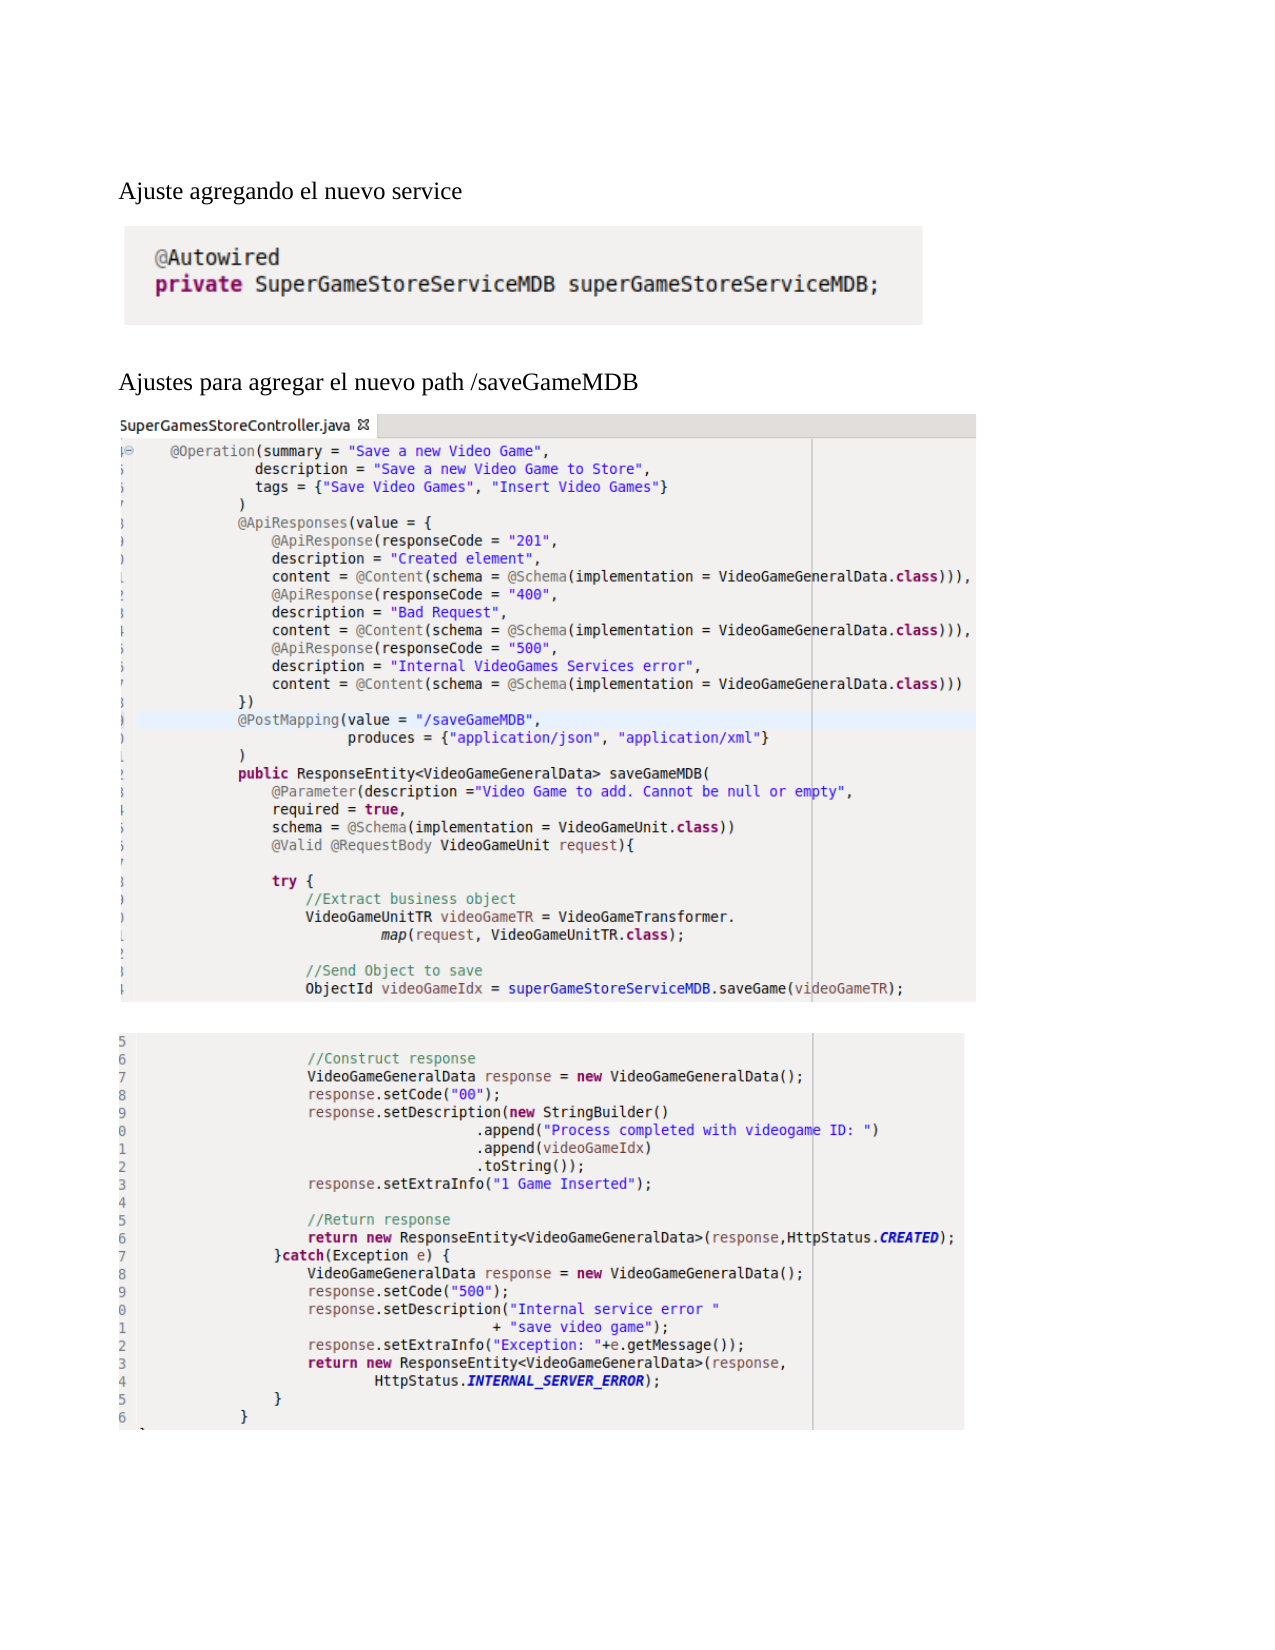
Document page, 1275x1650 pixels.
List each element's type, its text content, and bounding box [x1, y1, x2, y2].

picture [120, 414, 977, 1002]
picture [124, 226, 923, 325]
text Ajuste agregando el nuevo service [118, 176, 1157, 205]
picture [119, 1033, 965, 1430]
text Ajustes para agregar el nuevo path /saveGameMDB [118, 367, 1157, 396]
